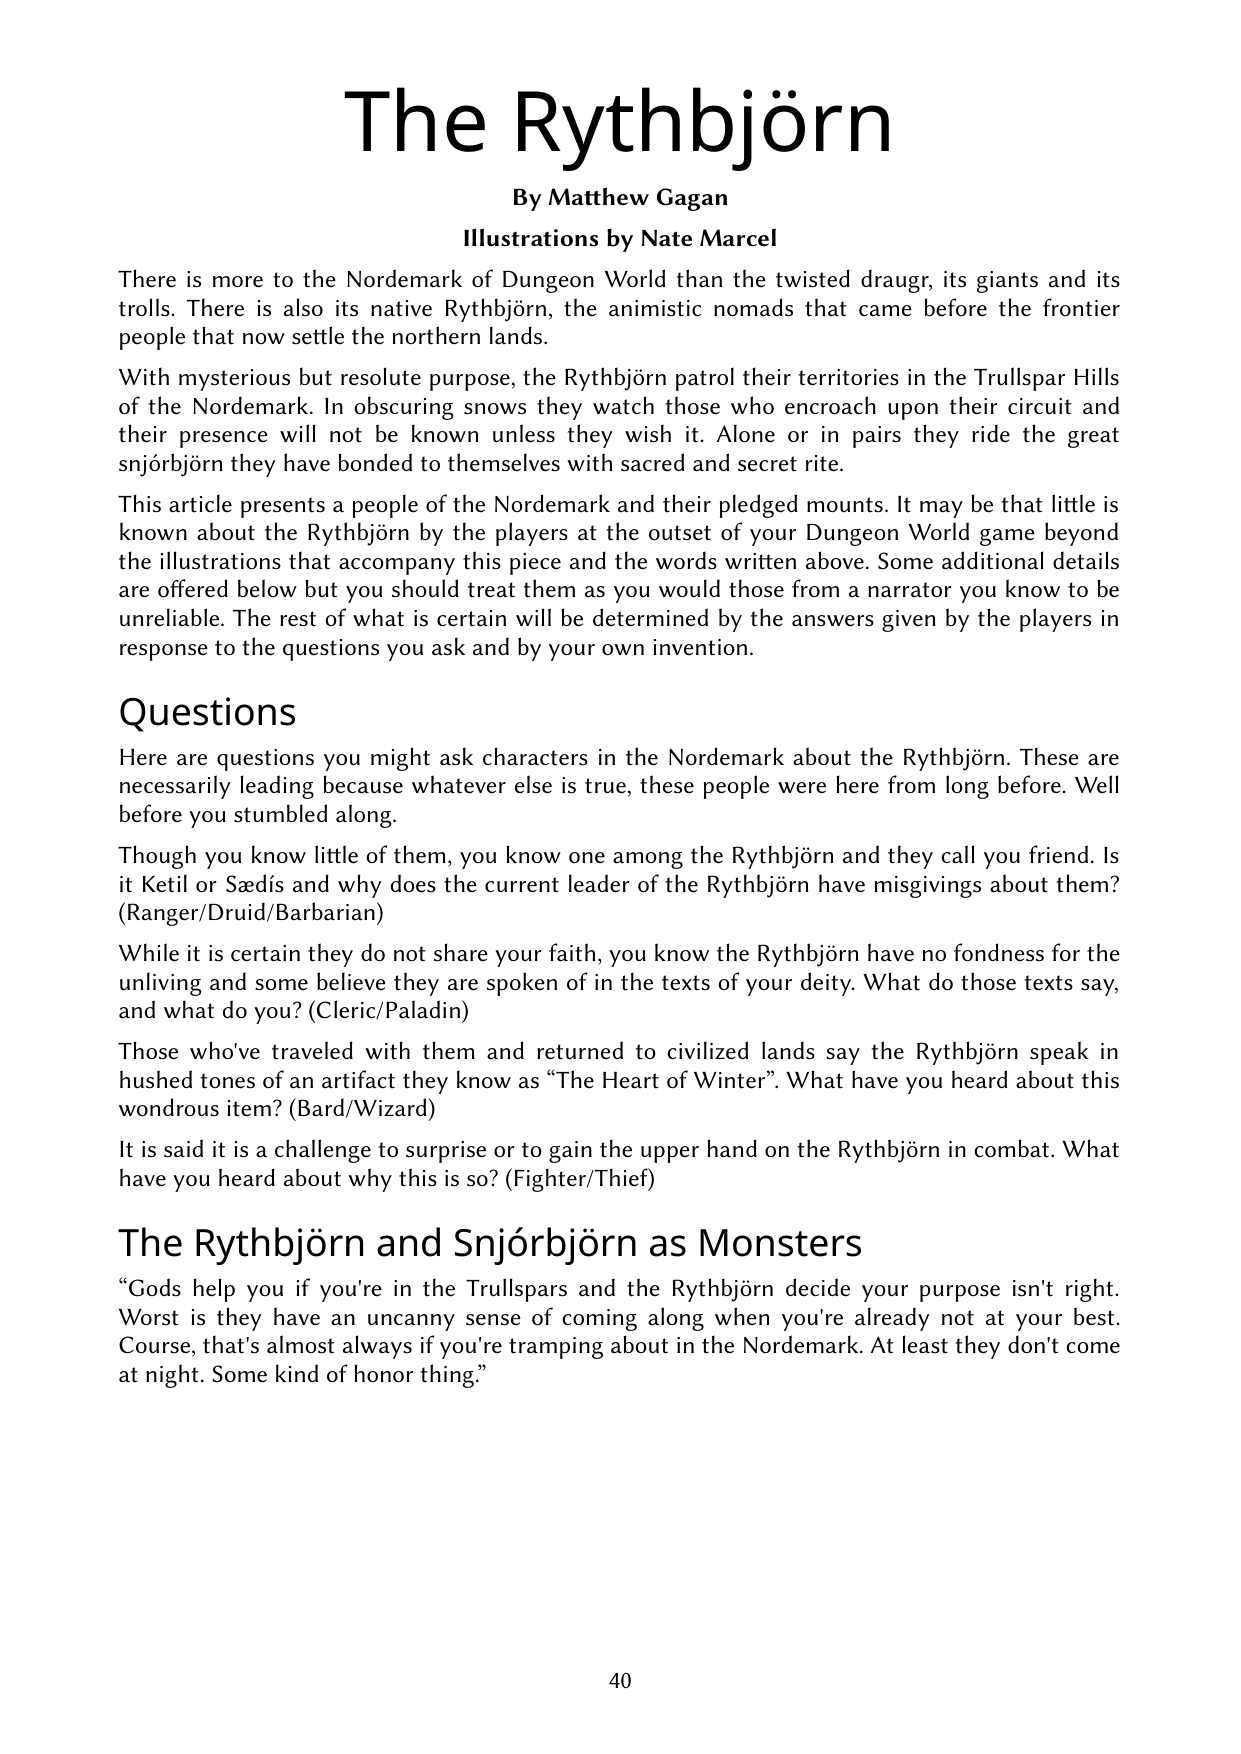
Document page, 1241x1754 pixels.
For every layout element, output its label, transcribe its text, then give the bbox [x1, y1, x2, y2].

text While it is certain they do not share your faith, you know the Rythbjörn have no fondness for the unliving and some believe they are spoken of in the texts of your deity. What do those texts say, and what do you? (Cleric/Paladin) [118, 939, 1122, 1025]
text By Matthew Gagan [118, 183, 1122, 212]
text Illustrations by Nate Marcel [118, 224, 1122, 253]
text Here are questions you might ask characters in the Nordemark about the Rythbjörn. These are necessarily leading because whatever else is true, these people were here from long before. Well before you stumbled along. [118, 743, 1122, 828]
text It is said it is a challenge to surprise or to gain the upper hand on the Rythbjörn in combat. What have you heard about why this is so? (Fighter/Thief) [118, 1135, 1122, 1192]
subtitle The Rythbjörn and Snjórbjörn as Monsters [118, 1216, 1122, 1267]
text Though you know little of them, you know one among the Rythbjörn and they call you friend. Is it Ketil or Sædís and why does the current leader of the Rythbjörn have misgivings about them? (Ranger/Druid/Barbarian) [118, 841, 1122, 927]
subtitle Questions [118, 685, 1122, 736]
text “Gods help you if you're in the Trullspars and the Rythbjörn decide your purpose isn't right. Worst is they have an uncanny sense of coming along when you're already not at your best. Course, that's almost always if you're tramping about in the Nordemark. At least they don't come at night. Some kind of honor thing.” [118, 1274, 1122, 1388]
text Those who've traveled with them and returned to civilized lands say the Rythbjörn speak in hushed tones of an artifact they know as “The Heart of Winter”. What have you heard about this wondrous item? (Bard/Wizard) [118, 1037, 1122, 1123]
text There is more to the Nordemark of Dungeon World than the twisted draugr, its giants and its trolls. There is also its native Rythbjörn, the animistic nomads that came before the frontier people that now settle the northern lands. [118, 265, 1122, 351]
subtitle The Rythbjörn [118, 63, 1122, 176]
text This article presents a people of the Nordemark and their pledged mounts. It may be that little is known about the Rythbjörn by the players at the outset of your Dungeon World game beyond the illustrations that accompany this piece and the words written above. Some additional details are offered below but you should treat them as you would those from a narrator you know to be unreliable. The rest of what is certain will be determined by the answers given by the players in response to the questions you ask and by your own invention. [118, 490, 1122, 661]
text With mysterious but resolute purpose, the Rythbjörn patrol their territories in the Trullspar Hills of the Nordemark. In obscuring snows they watch those who encroach upon their circuit and their presence will not be known unless they wish it. Alone or in pairs they ride the great snjórbjörn they have bonded to themselves with sacred and secret rite. [118, 363, 1122, 477]
